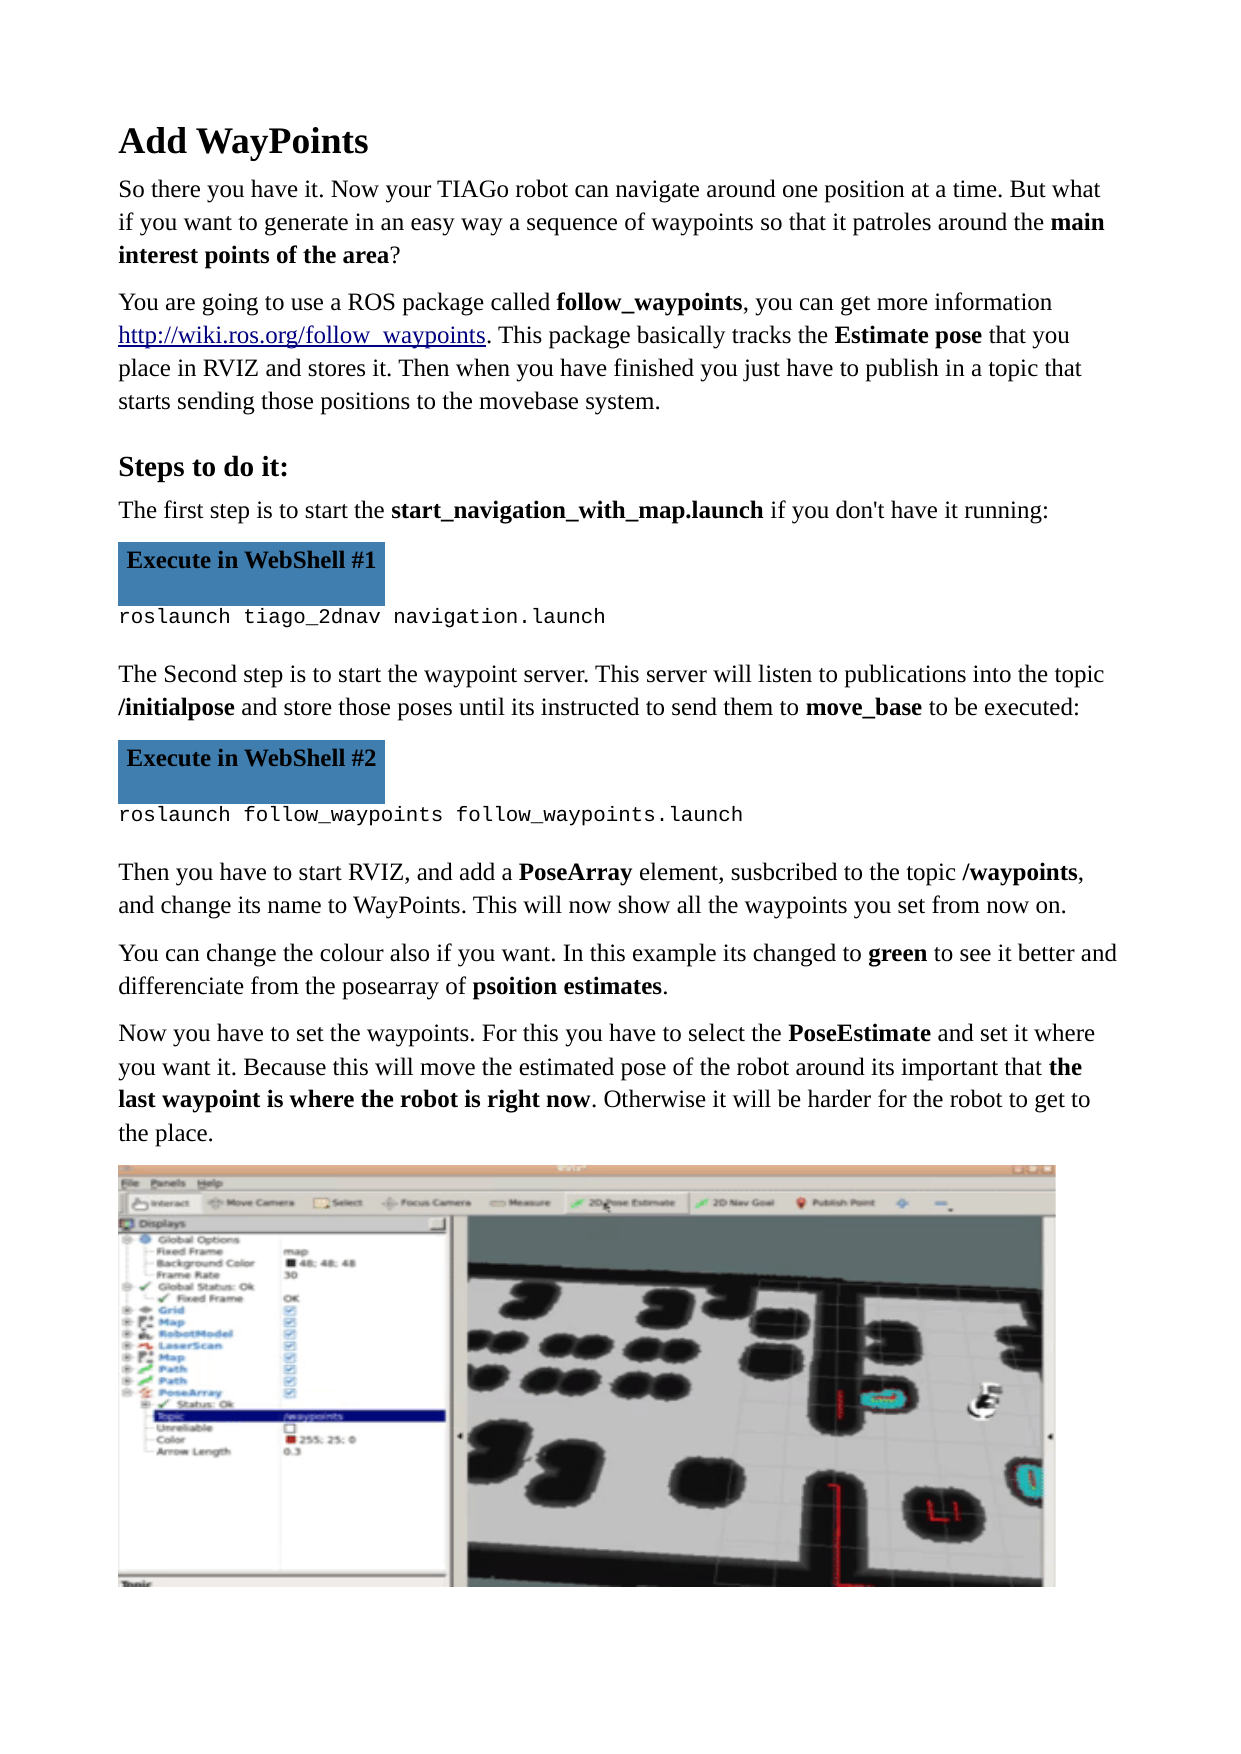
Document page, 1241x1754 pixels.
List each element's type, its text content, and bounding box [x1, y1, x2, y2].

subtitle Add WayPoints [118, 118, 1122, 161]
subtitle Steps to do it: [118, 449, 1122, 482]
text The Second step is to start the waypoint server. This server will listen to publications into the topic /initialpose and store those poses until its instructed to send them to move_base to be executed: [118, 659, 1122, 721]
table_header Execute in WebShell #1 [118, 542, 385, 606]
text roslaunch follow_waypoints follow_waypoints.launch [118, 804, 1122, 828]
text So there you have it. Now your TIAGo robot can navigate around one position at a time. But what if you want to generate in an easy way a sequence of waypoints so that it patroles around the main interest points of the area? [118, 174, 1122, 268]
text The first step is to start the start_navigation_with_map.launch if you don't have it running: [118, 495, 1122, 523]
table_header Execute in WebShell #2 [118, 740, 385, 804]
text Now you have to set the waypoints. For this you have to select the PoseEstimate and set it where you want it. Because this will move the estimated pose of the robot around its important that the last waypoint is where the robot is right now. Otherwise it will be harder for the robot to get to the place. [118, 1018, 1122, 1146]
text roslaunch tiago_2dnav navigation.launch [118, 606, 1122, 630]
text You are going to use a ROS package called follow_waypoints, you can get more information http://wiki.ros.org/follow_waypoints. This package basically tracks the Estimate pose that you place in RVIZ and stores it. Then when you have finished you just have to publish in a topic that starts sending those positions to the movebase system. [118, 287, 1122, 415]
text You can change the colour also if you want. In this example its changed to green to see it better and differenciate from the posearray of psoition estimates. [118, 938, 1122, 1000]
picture [118, 1165, 1056, 1587]
text Then you have to start RVIZ, and add a PoseArray element, susbcribed to the topic /waypoints, and change its name to WayPoints. This will now show all the waypoints you set from now on. [118, 857, 1122, 919]
